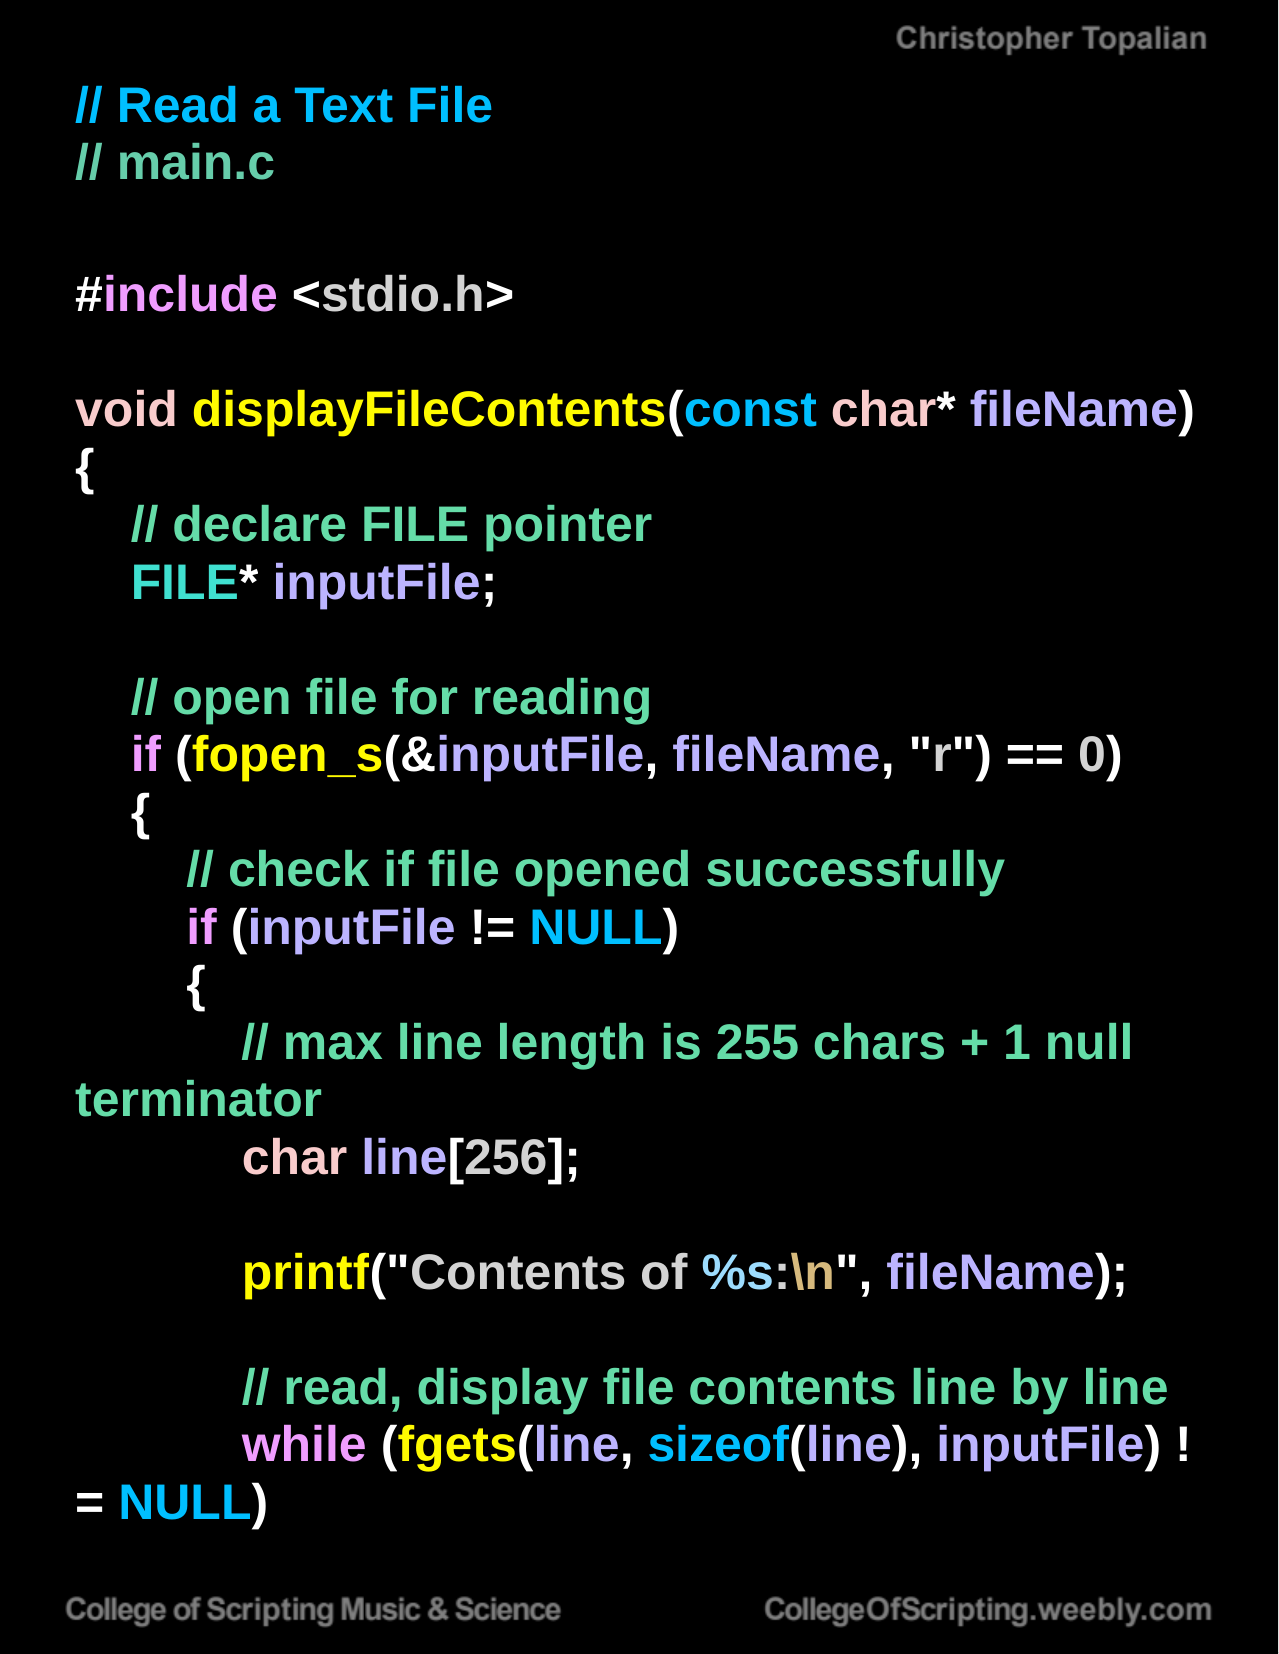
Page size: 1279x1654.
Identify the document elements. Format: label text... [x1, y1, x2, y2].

text // main.c [75, 132, 1203, 190]
text FILE* inputFile; [75, 552, 1203, 609]
text // check if file opened successfully [75, 839, 1203, 897]
text // max line length is 255 chars + 1 null terminator [75, 1012, 1203, 1127]
text printf("Contents of %s:\n", fileName); [75, 1242, 1203, 1299]
text if (fopen_s(&inputFile, fileName, "r") == 0) [75, 724, 1203, 782]
text char line[256]; [75, 1127, 1203, 1184]
text // open file for reading [75, 667, 1203, 724]
text #include <stdio.h> [75, 264, 1203, 322]
text if (inputFile != NULL) [75, 897, 1203, 954]
subtitle // Read a Text File [75, 75, 1203, 132]
text void displayFileContents(const char* fileName) { [75, 379, 1203, 494]
text // declare FILE pointer [75, 494, 1203, 552]
text while (fgets(line, sizeof(line), inputFile) != NULL) [75, 1414, 1203, 1529]
text { [75, 954, 1203, 1012]
text { [75, 782, 1203, 839]
text // read, display file contents line by line [75, 1357, 1203, 1414]
